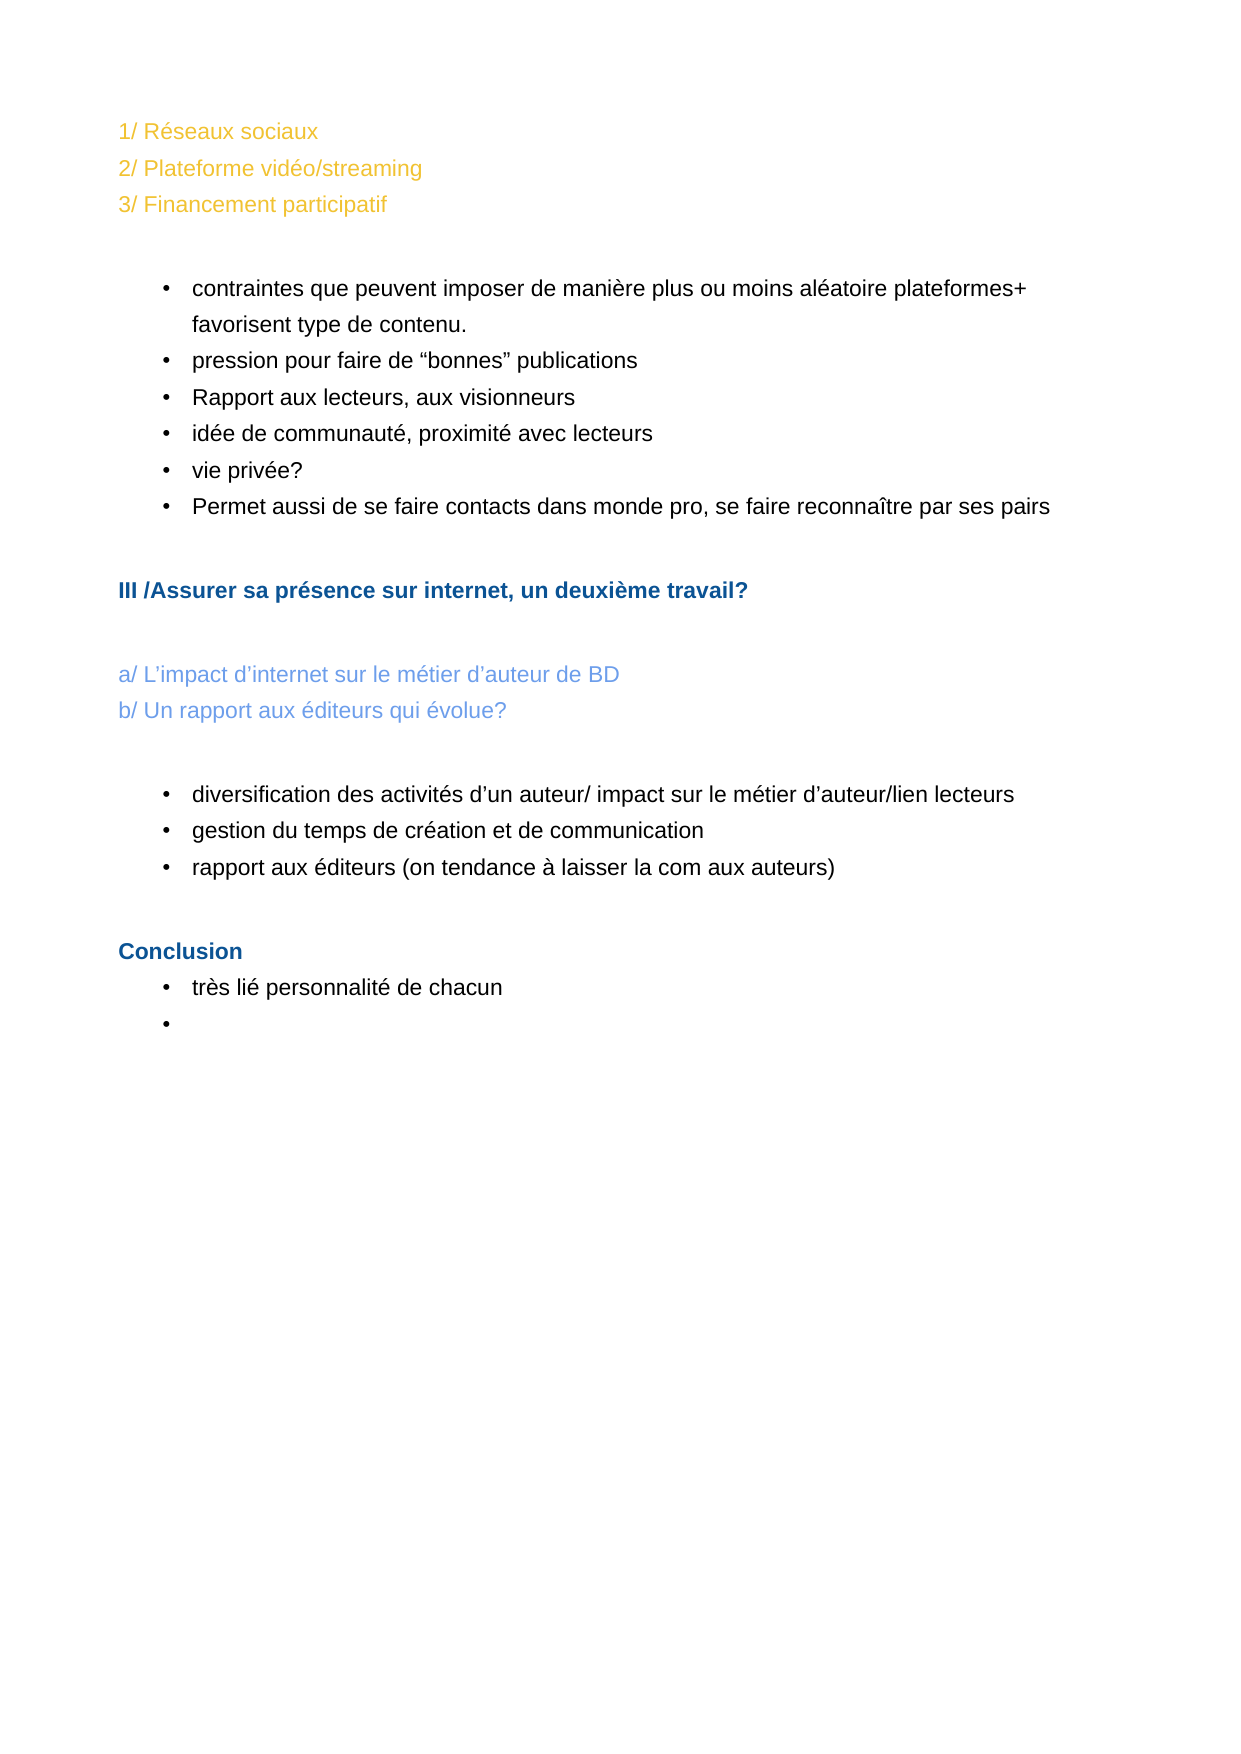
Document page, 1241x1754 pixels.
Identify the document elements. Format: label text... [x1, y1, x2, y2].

list contraintes que peuvent imposer de manière plus ou moins aléatoire plateformes+ favorisent type de contenu. [162, 275, 1122, 337]
text 2/ Plateforme vidéo/streaming [118, 154, 1122, 181]
text Conclusion [118, 938, 1122, 964]
text b/ Un rapport aux éditeurs qui évolue? [118, 697, 1122, 723]
text 1/ Réseaux sociaux [118, 118, 1122, 144]
text 3/ Financement participatif [118, 191, 1122, 217]
text a/ L’impact d’internet sur le métier d’auteur de BD [118, 661, 1122, 687]
list vie privée? [162, 457, 1122, 483]
list gestion du temps de création et de communication [162, 817, 1122, 844]
list Rapport aux lecteurs, aux visionneurs [162, 384, 1122, 410]
list très lié personnalité de chacun [162, 974, 1122, 1001]
list idée de communauté, proximité avec lecteurs [162, 420, 1122, 447]
list Permet aussi de se faire contacts dans monde pro, se faire reconnaître par ses pairs [162, 493, 1122, 519]
list diversification des activités d’un auteur/ impact sur le métier d’auteur/lien lecteurs [162, 781, 1122, 807]
list rapport aux éditeurs (on tendance à laisser la com aux auteurs) [162, 854, 1122, 880]
list pression pour faire de “bonnes” publications [162, 347, 1122, 374]
text III /Assurer sa présence sur internet, un deuxième travail? [118, 577, 1122, 603]
